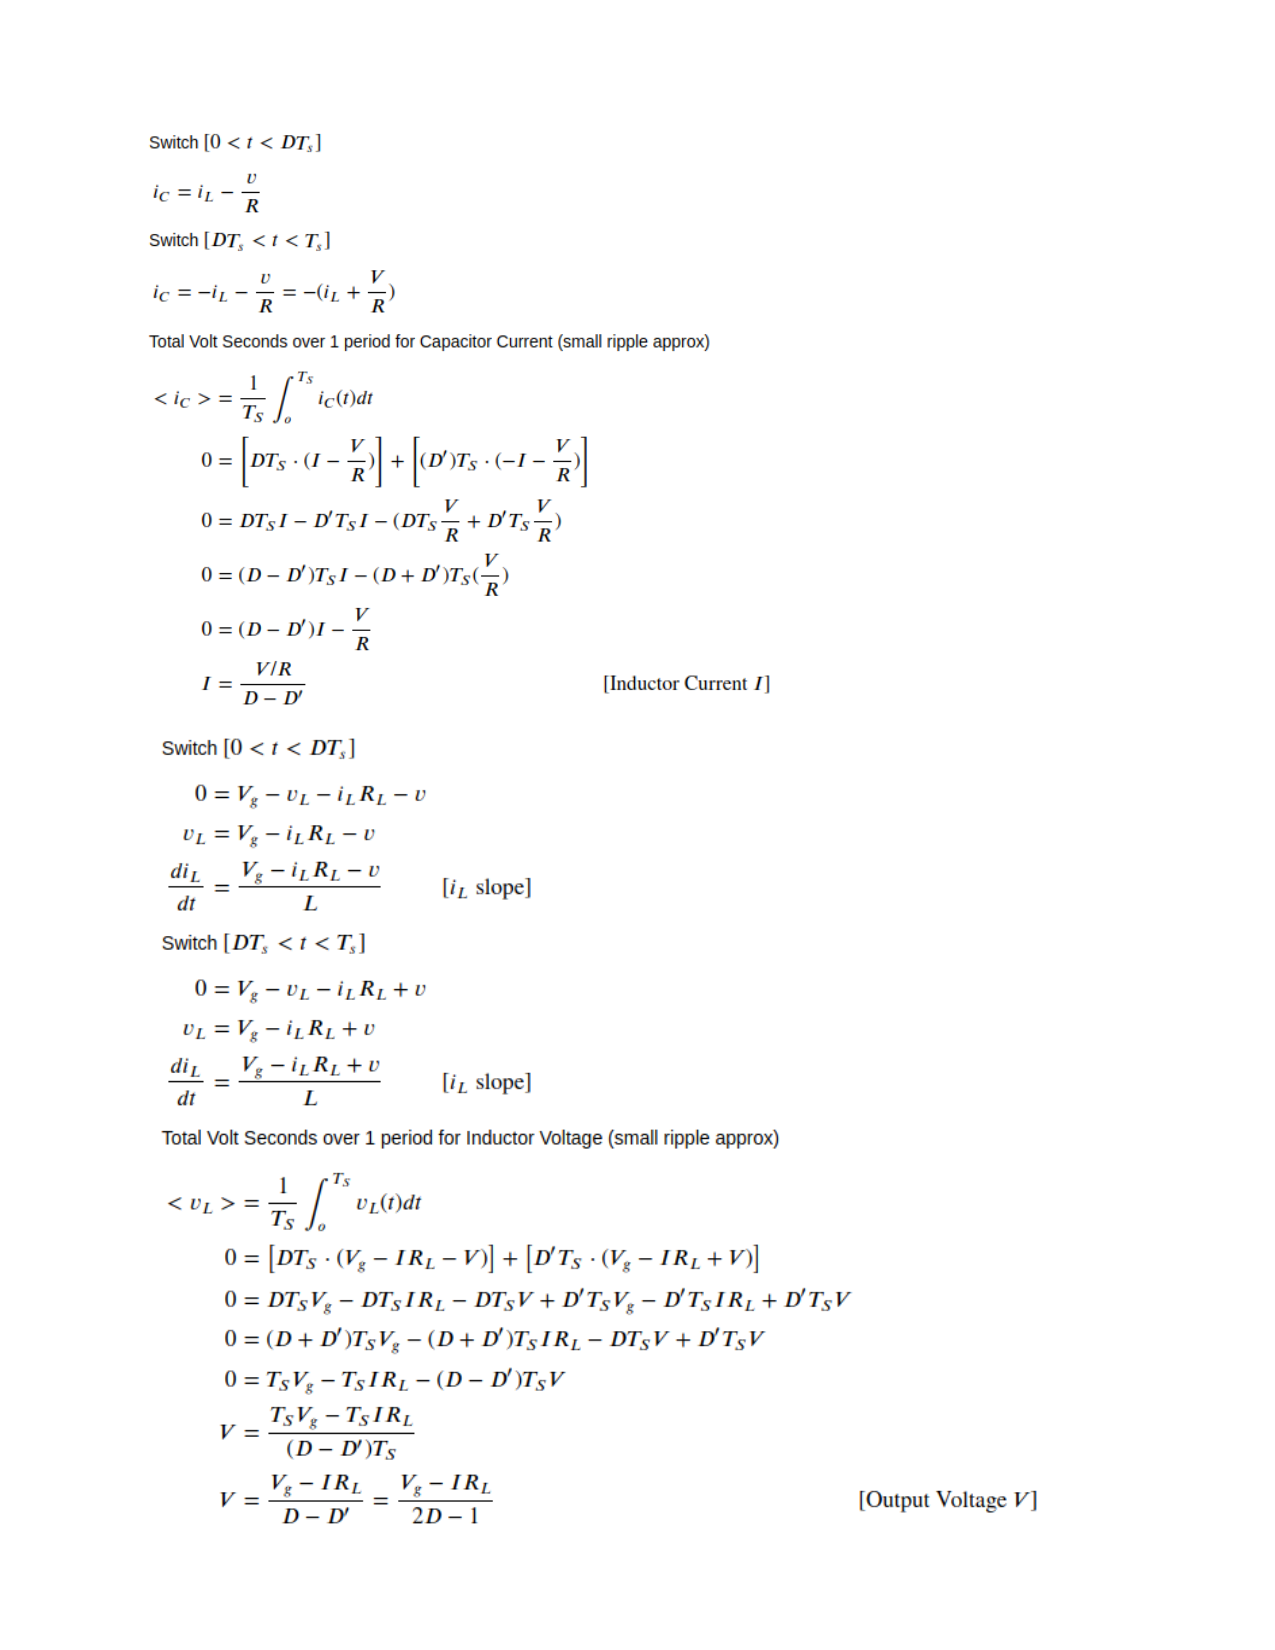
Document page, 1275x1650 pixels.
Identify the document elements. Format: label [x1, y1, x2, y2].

picture [137, 123, 788, 713]
picture [151, 728, 1050, 1533]
